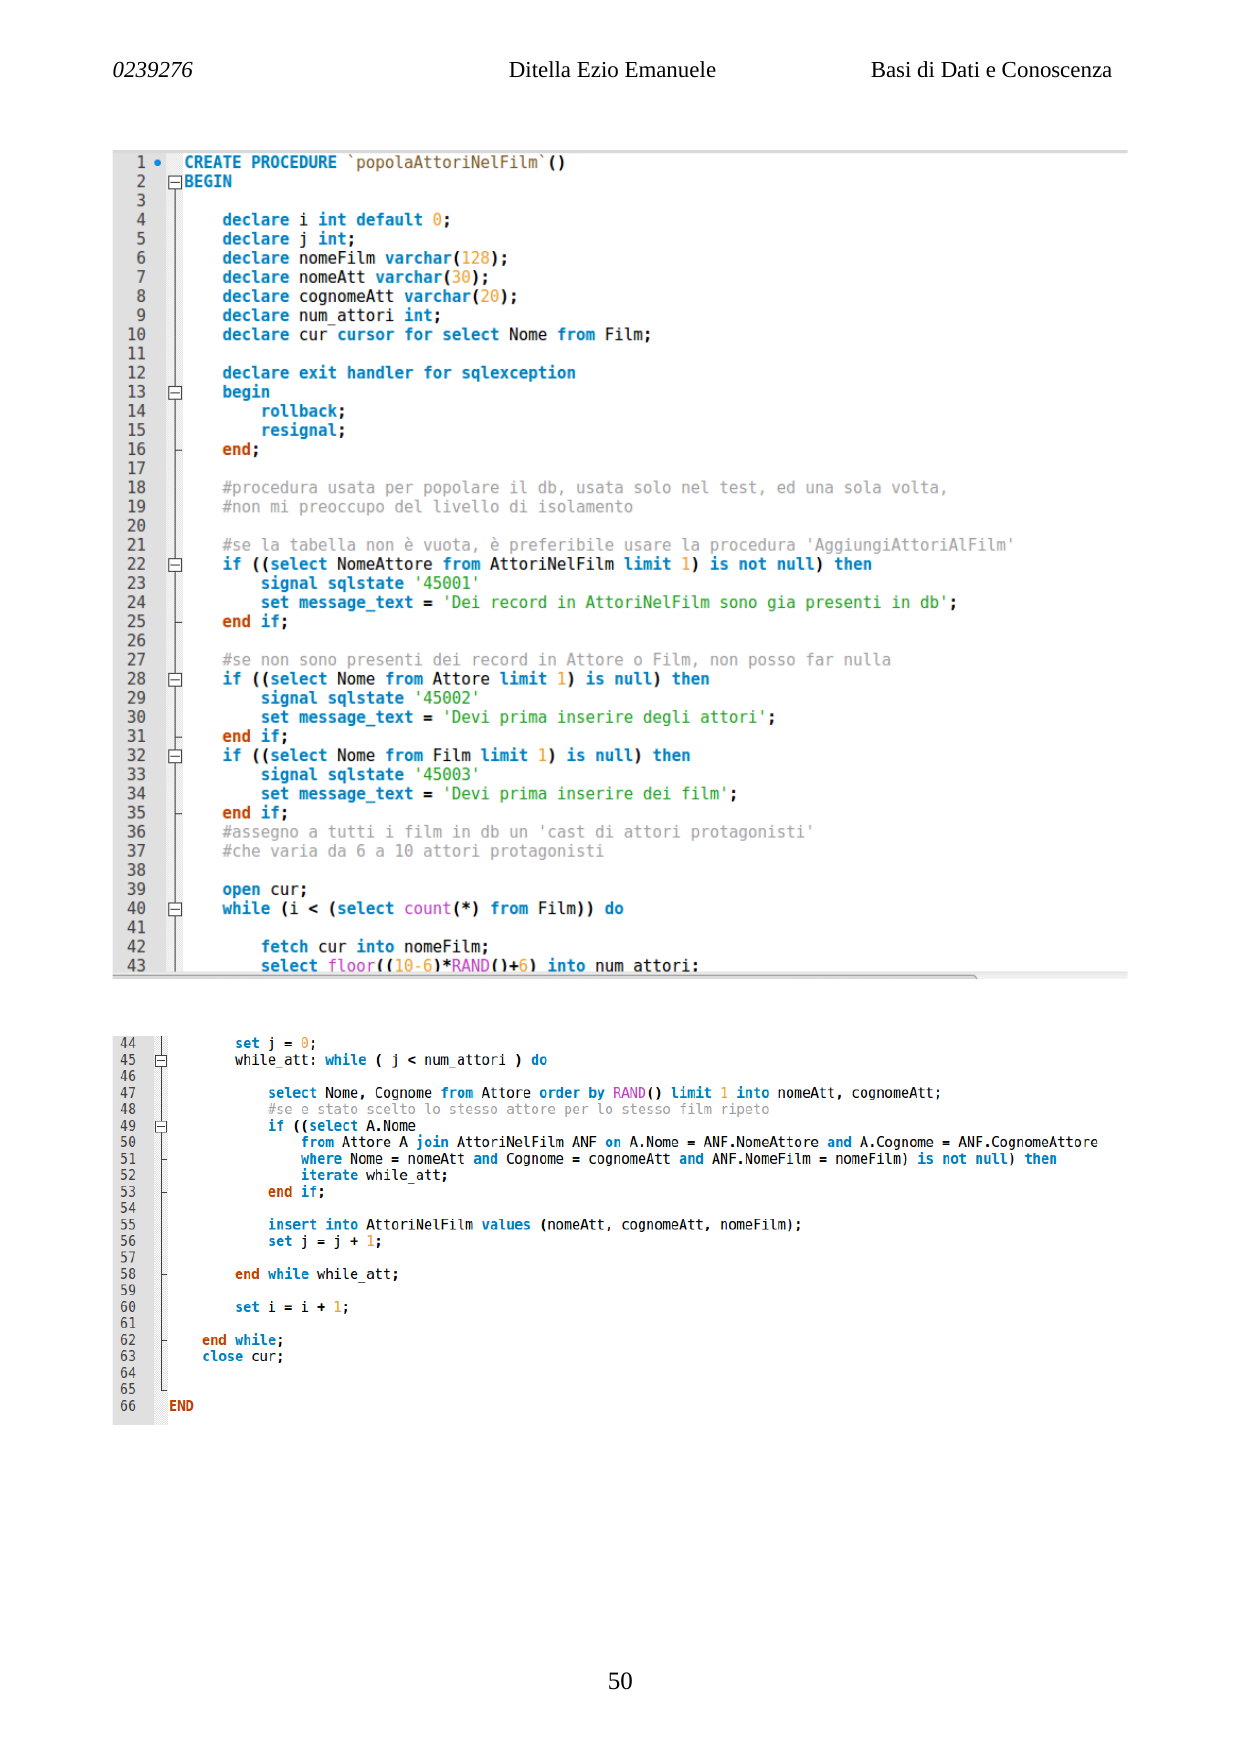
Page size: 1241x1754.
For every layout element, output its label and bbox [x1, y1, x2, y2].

picture [112, 150, 1128, 979]
picture [112, 1036, 1128, 1425]
